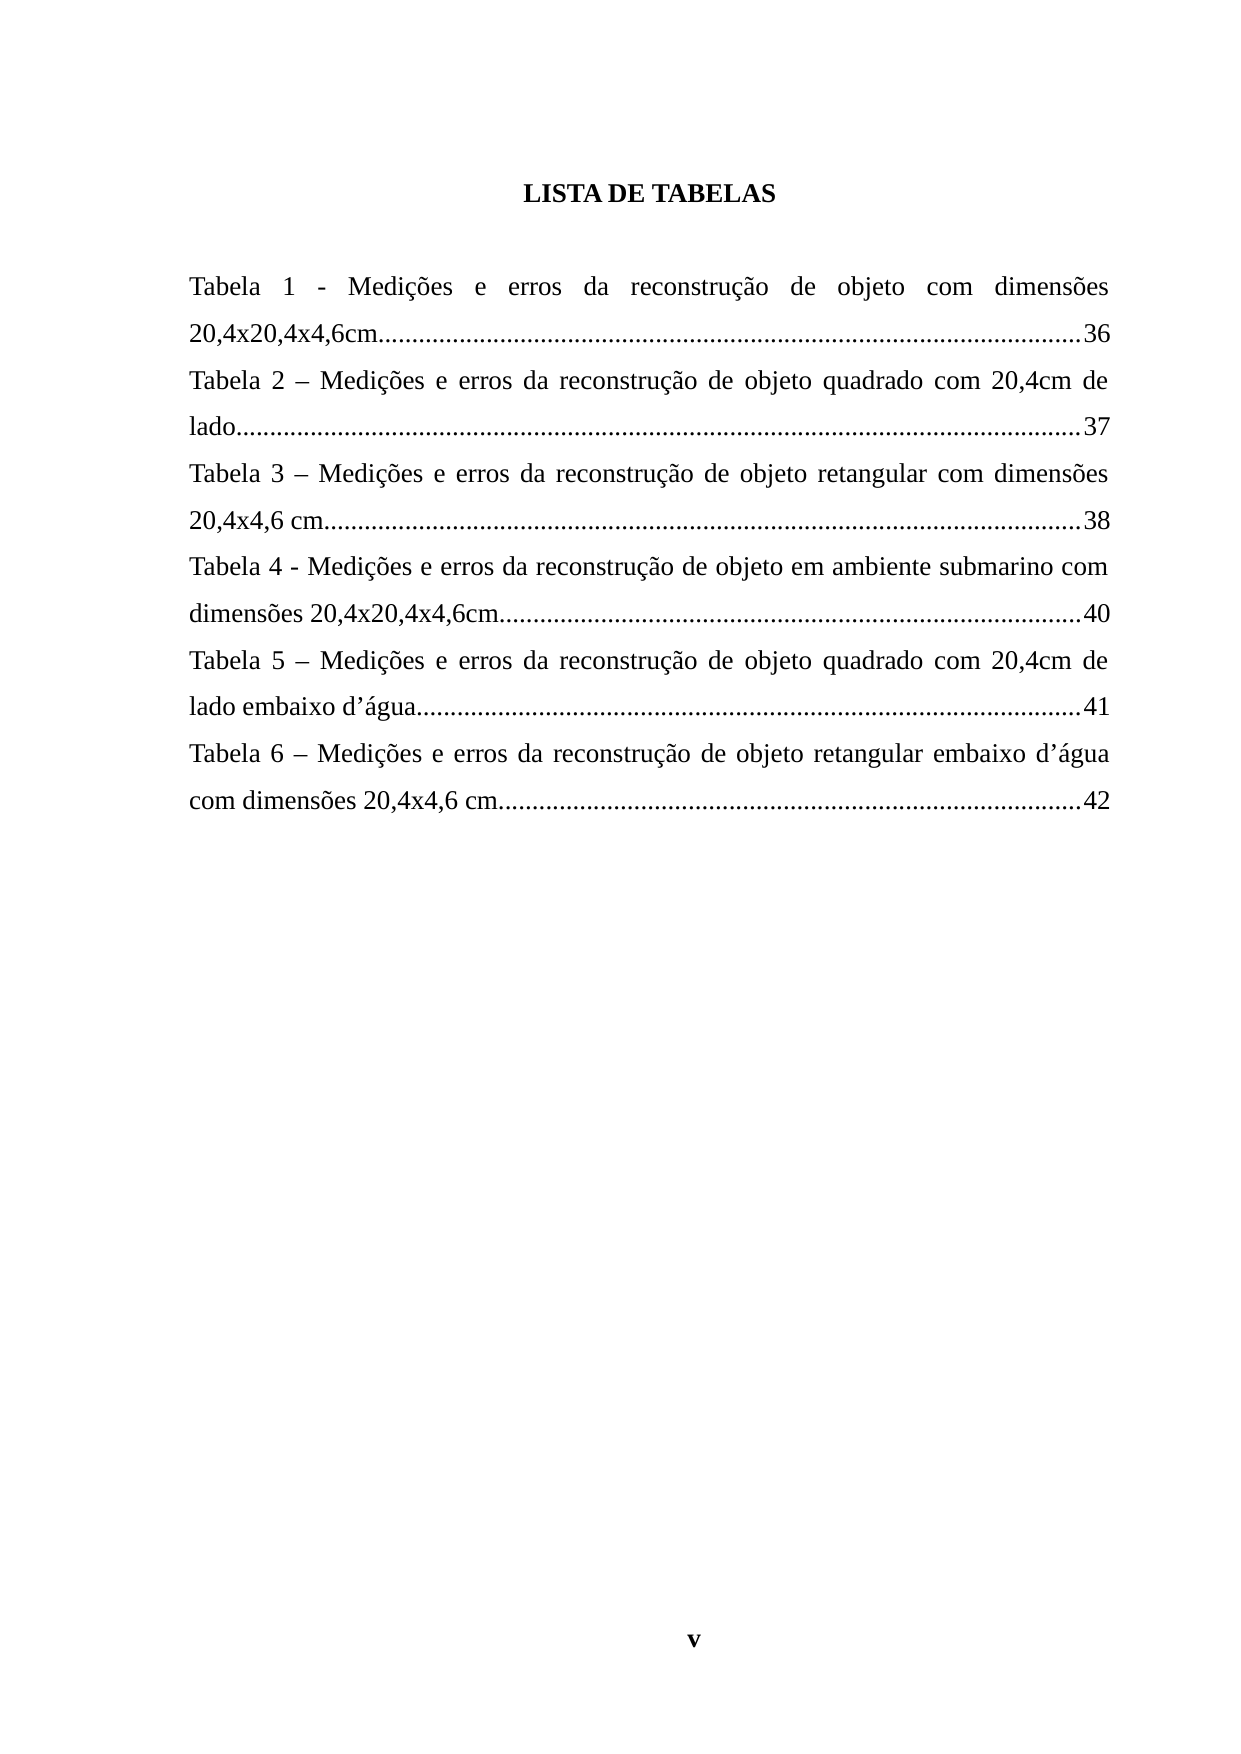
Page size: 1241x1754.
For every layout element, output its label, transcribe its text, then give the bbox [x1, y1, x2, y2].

text Tabela 5 – Medições e erros da reconstrução de objeto quadrado com 20,4cm de lado embaixo d’água. 41 [189, 644, 1110, 722]
text Tabela 4 - Medições e erros da reconstrução de objeto em ambiente submarino com dimensões 20,4x20,4x4,6cm 40 [189, 551, 1110, 628]
text Tabela 3 – Medições e erros da reconstrução de objeto retangular com dimensões 20,4x4,6 cm. 38 [189, 457, 1110, 535]
subtitle lista de tabelaS [177, 177, 1122, 208]
text Tabela 6 – Medições e erros da reconstrução de objeto retangular embaixo d’água com dimensões 20,4x4,6 cm. 42 [189, 737, 1110, 815]
text Tabela 2 – Medições e erros da reconstrução de objeto quadrado com 20,4cm de lado. 37 [189, 364, 1110, 442]
text Tabela 1 - Medições e erros da reconstrução de objeto com dimensões 20,4x20,4x4,6cm. 36 [189, 271, 1110, 348]
